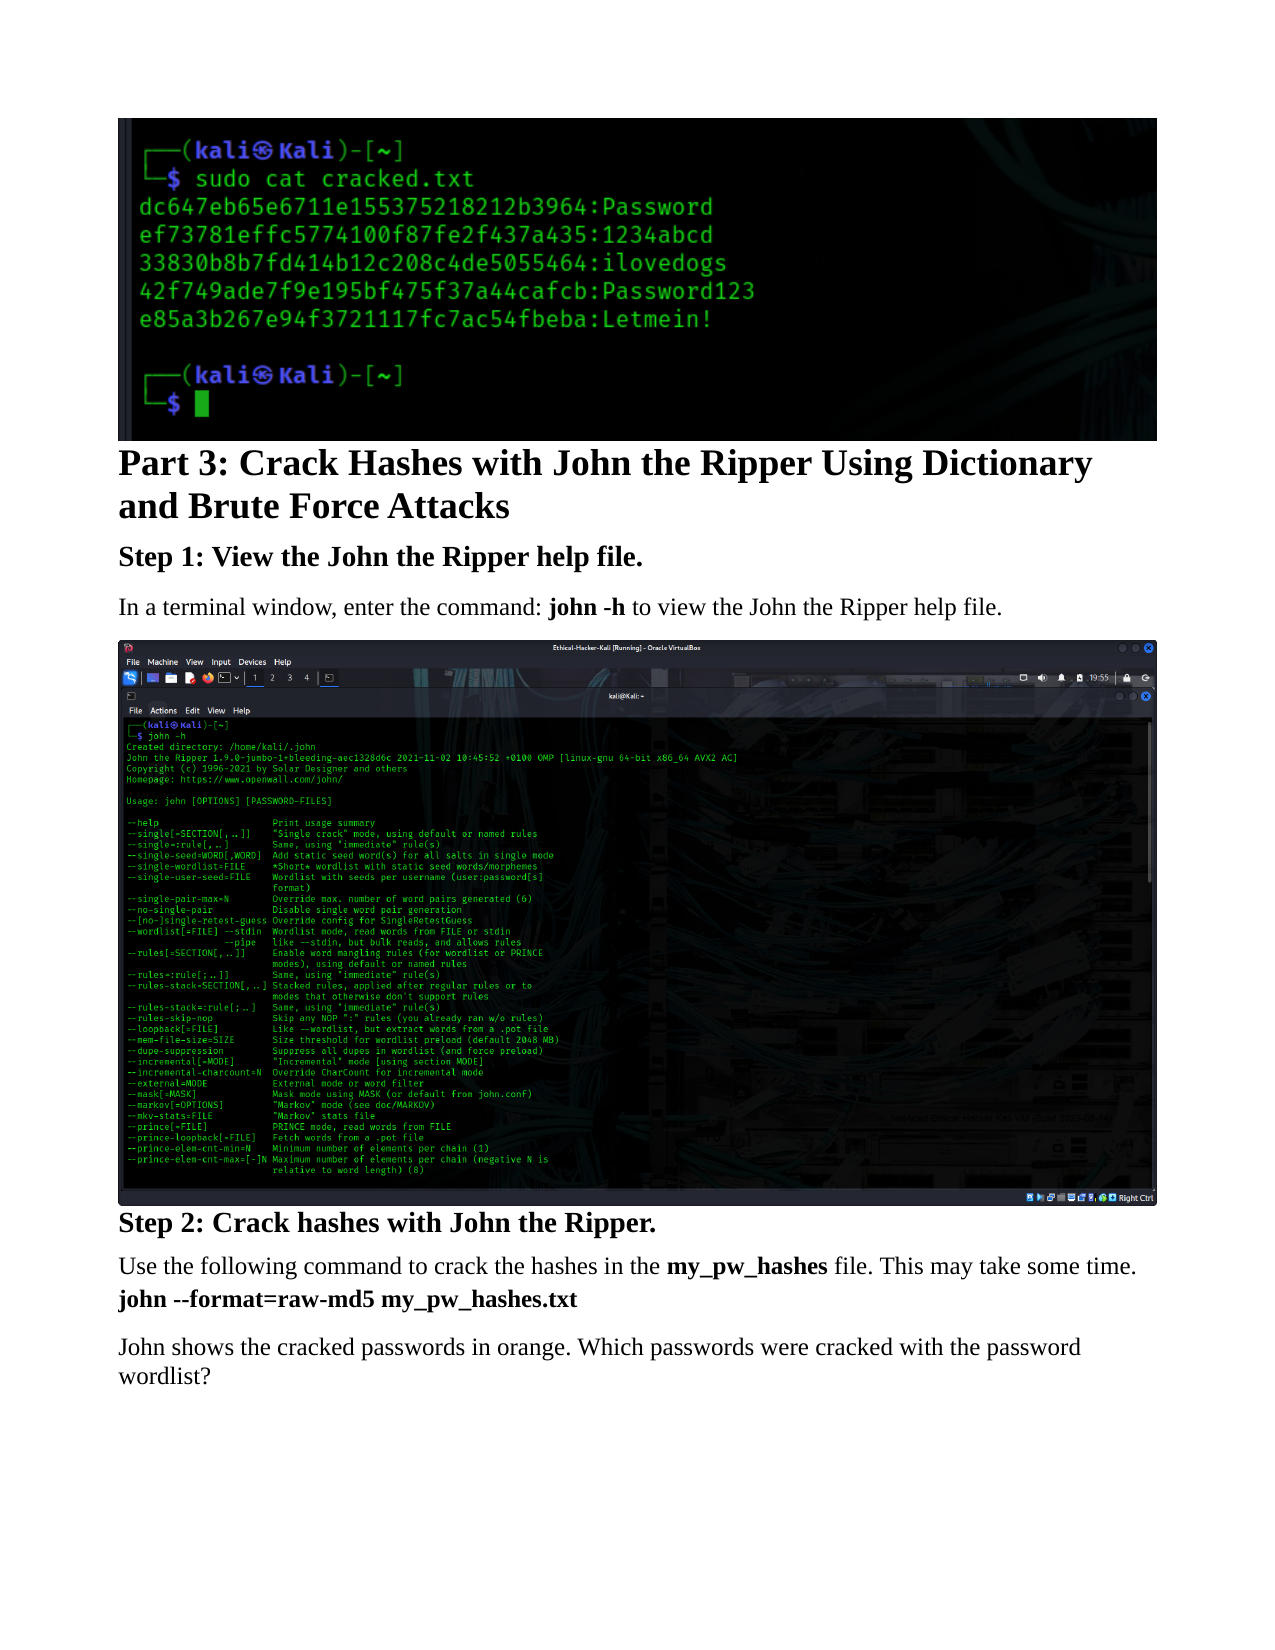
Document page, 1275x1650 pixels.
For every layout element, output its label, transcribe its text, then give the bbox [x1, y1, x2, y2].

subtitle Step 2: Crack hashes with John the Ripper. [118, 1206, 1157, 1239]
picture [118, 118, 1157, 441]
subtitle Part 3: Crack Hashes with John the Ripper Using Dictionary and Brute Force Attacks [118, 441, 1157, 527]
text Use the following command to crack the hashes in the my_pw_hashes file. This may take some time. john --format=raw-md5 my_pw_hashes.txt [118, 1251, 1157, 1313]
subtitle Step 1: View the John the Ripper help file. [118, 539, 1157, 573]
picture [118, 640, 1157, 1206]
text John shows the cracked passwords in orange. Which passwords were cracked with the password wordlist? [118, 1332, 1157, 1389]
text In a terminal window, enter the command: john -h to view the John the Ripper help file. [118, 592, 1157, 621]
